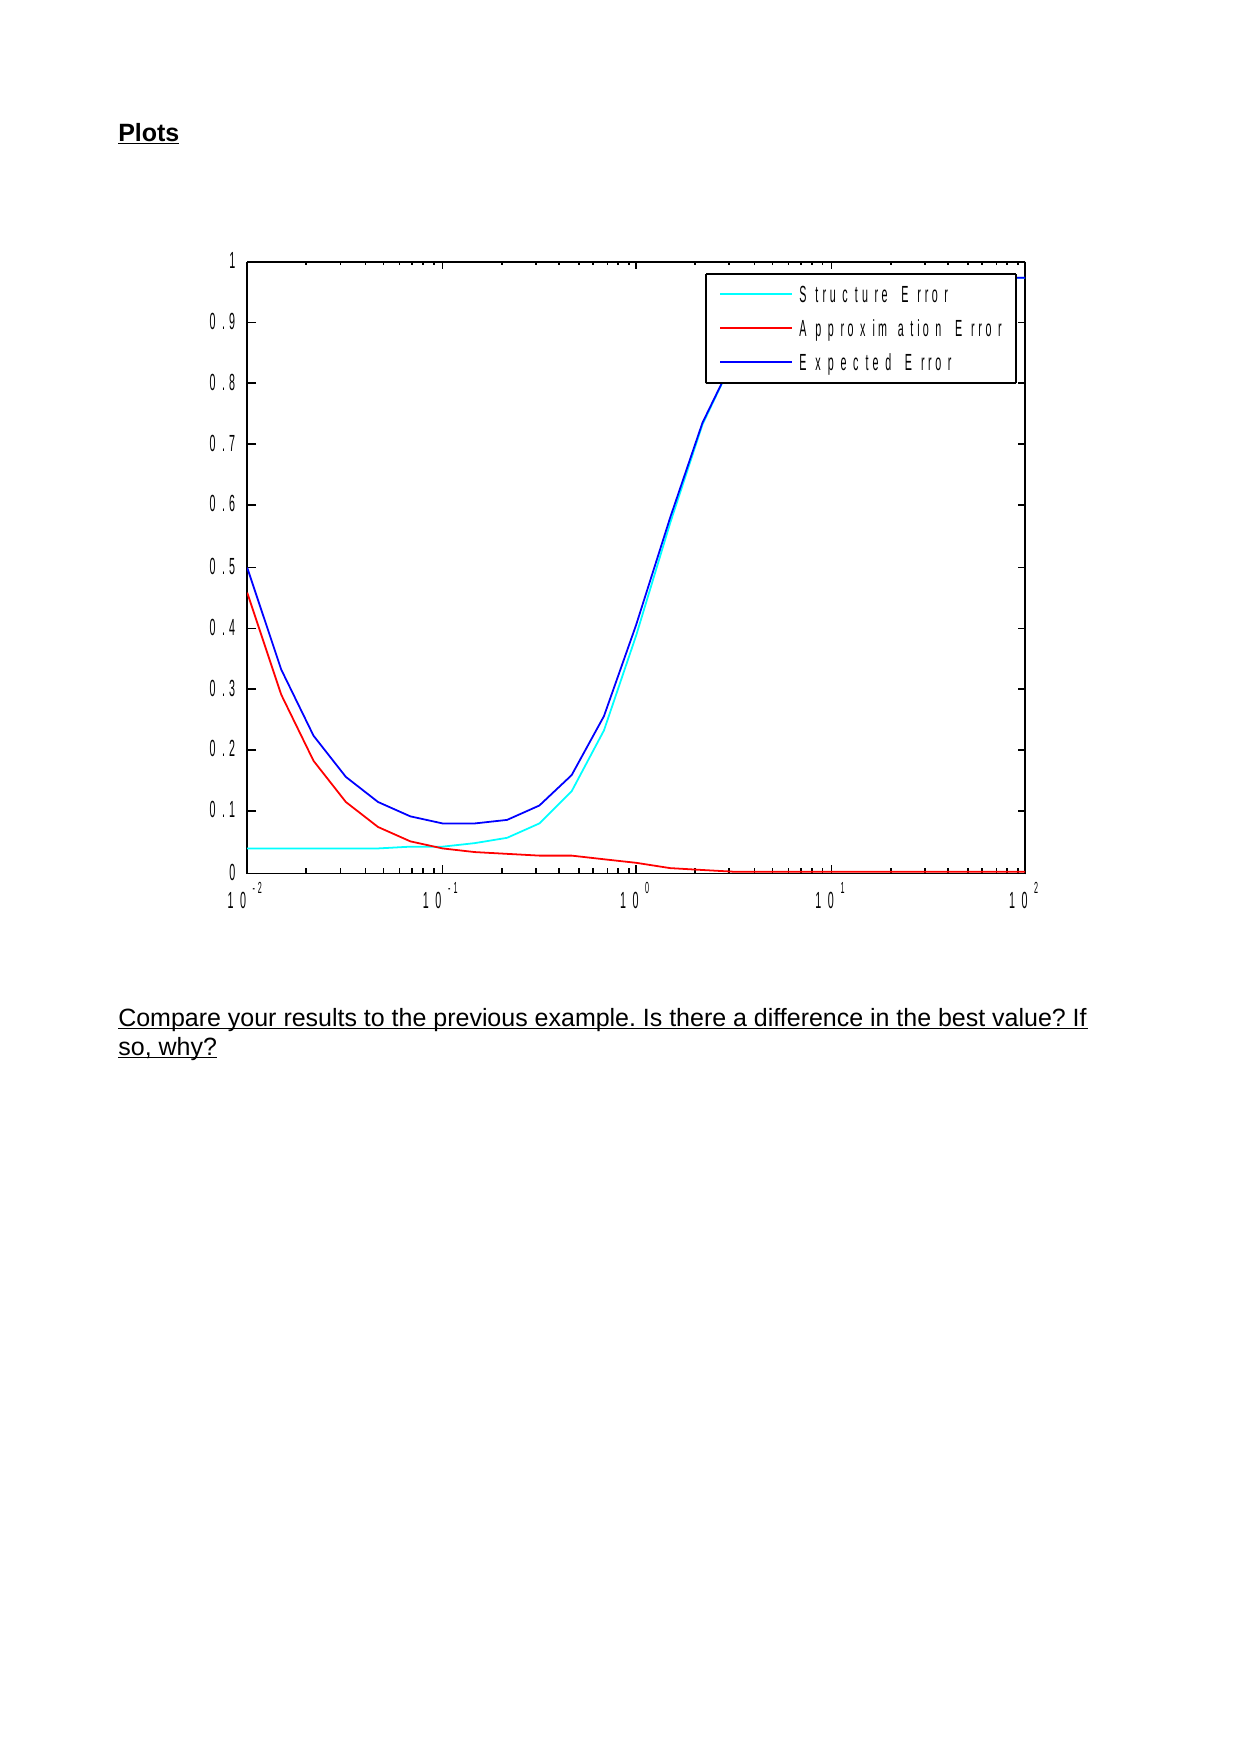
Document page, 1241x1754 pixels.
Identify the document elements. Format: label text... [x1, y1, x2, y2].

text so, why? [118, 1032, 1122, 1061]
text Compare your results to the previous example. Is there a difference in the best value? If [118, 1003, 1122, 1032]
text Plots [118, 118, 1122, 147]
